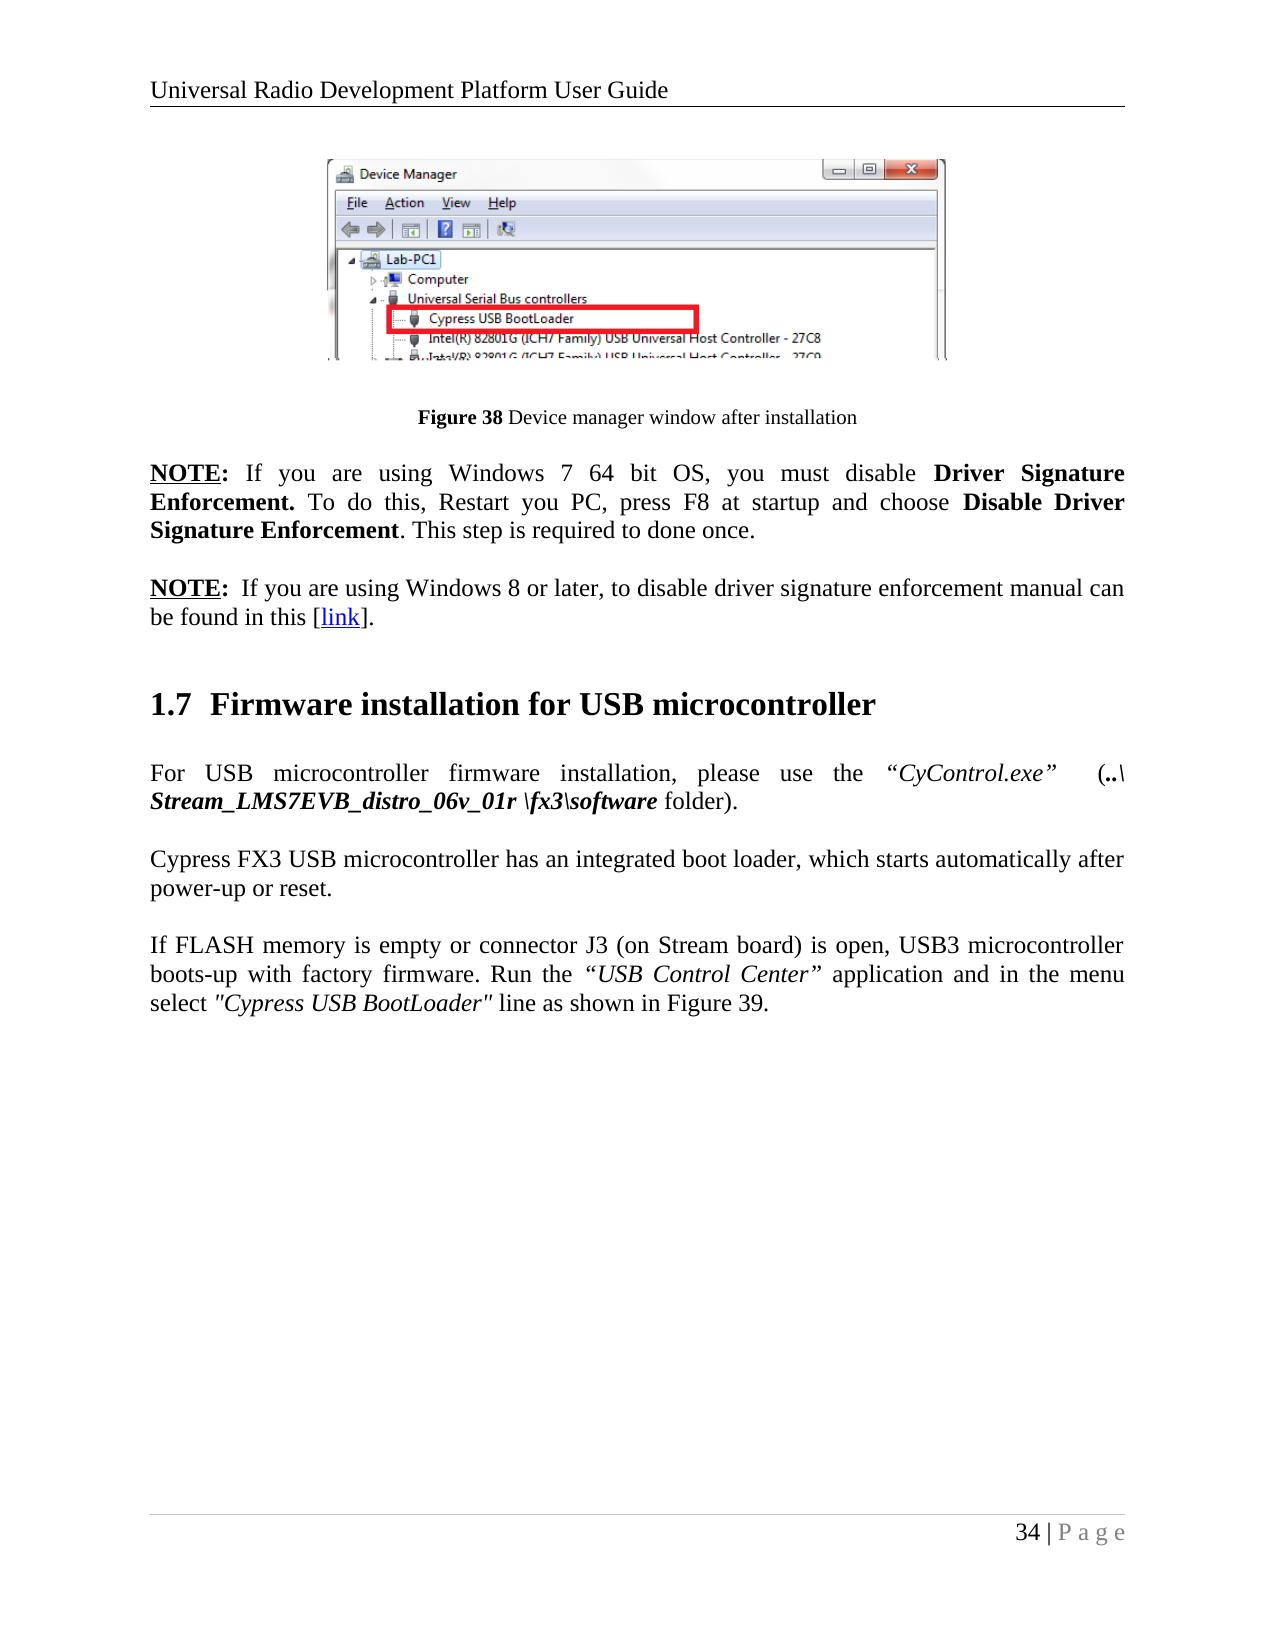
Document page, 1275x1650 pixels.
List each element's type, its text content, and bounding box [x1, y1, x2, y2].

subtitle Firmware installation for USB microcontroller [150, 684, 1125, 723]
text If FLASH memory is empty or connector J3 (on Stream board) is open, USB3 microcontroller boots-up with factory firmware. Run the “USB Control Center” application and in the menu select "Cypress USB BootLoader" line as shown in Figure 39. [150, 930, 1125, 1016]
text For USB microcontroller firmware installation, please use the “CyControl.exe” (..\Stream_LMS7EVB_distro_06v_01r \fx3\software folder). [150, 758, 1125, 815]
text NOTE: If you are using Windows 7 64 bit OS, you must disable Driver Signature Enforcement. To do this, Restart you PC, press F8 at startup and choose Disable Driver Signature Enforcement. This step is required to done once. [150, 458, 1125, 544]
picture [327, 159, 948, 368]
text Figure 38 Device manager window after installation [150, 405, 1125, 429]
text NOTE: If you are using Windows 8 or later, to disable driver signature enforcement manual can be found in this [link]. [150, 573, 1125, 631]
text Cypress FX3 USB microcontroller has an integrated boot loader, which starts automatically after power-up or reset. [150, 844, 1125, 901]
